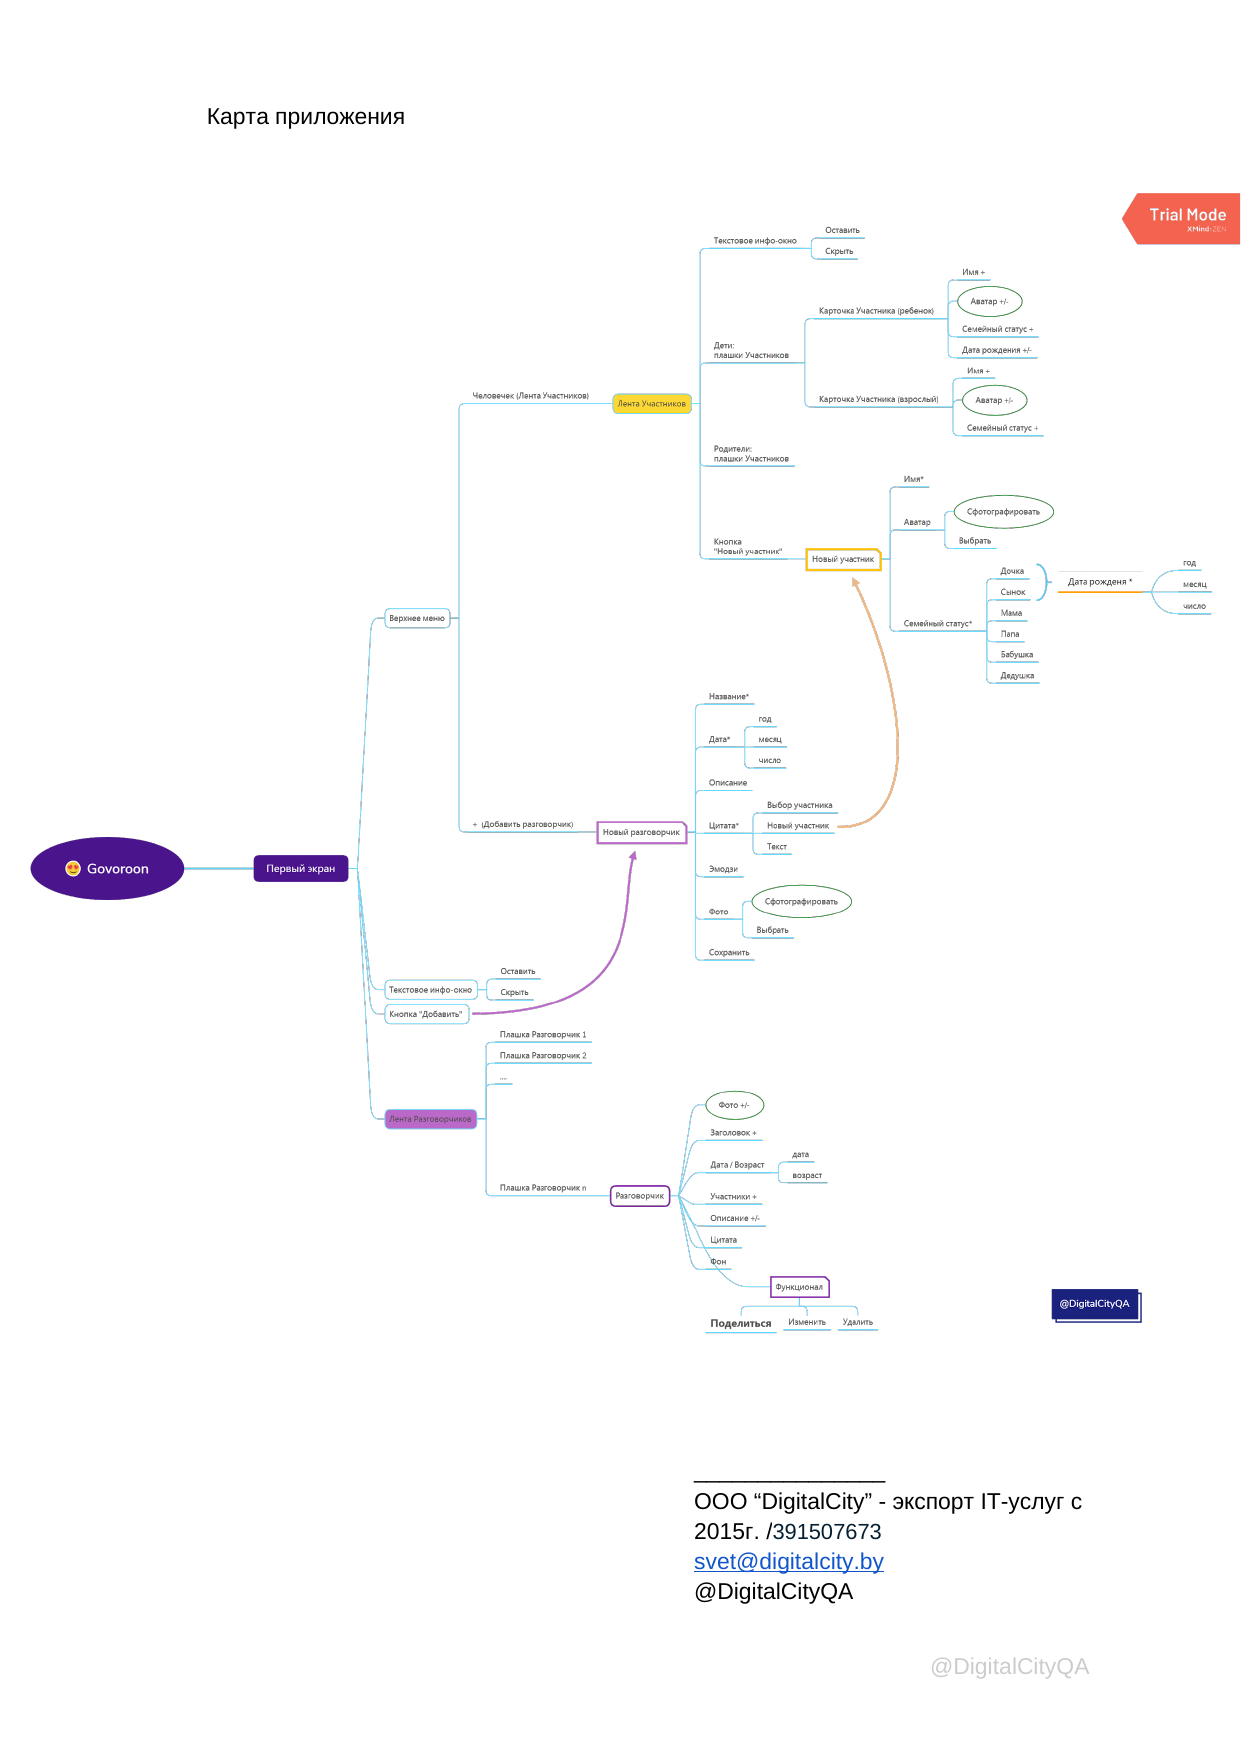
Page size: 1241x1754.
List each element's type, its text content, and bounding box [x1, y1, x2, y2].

text Карта приложения [207, 103, 1122, 130]
text _______________ OOO “DigitalCity” - экспорт IT-услуг с 2015г. /391507673 [694, 1457, 1122, 1544]
picture [0, 193, 1241, 1363]
text svet@digitalcity.by @DigitalCityQA [694, 1548, 1122, 1604]
